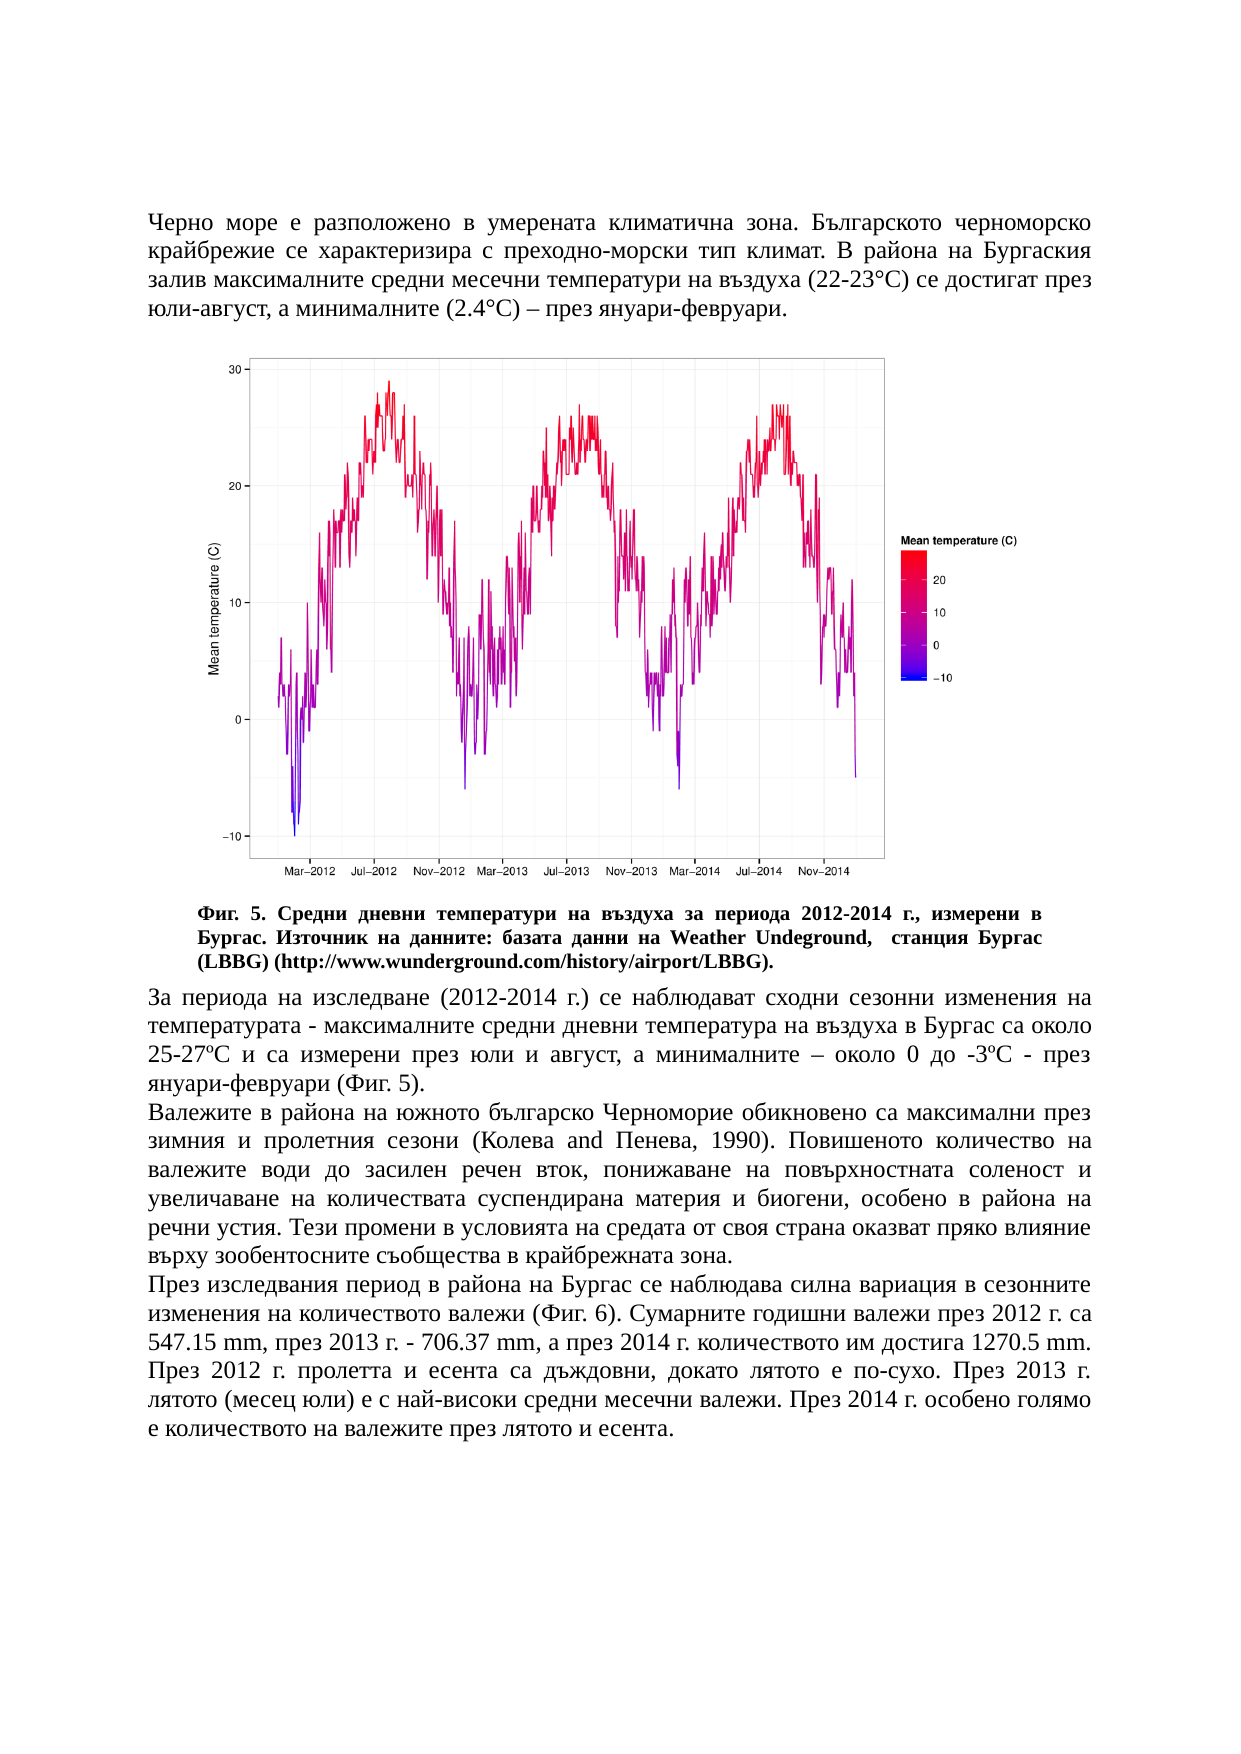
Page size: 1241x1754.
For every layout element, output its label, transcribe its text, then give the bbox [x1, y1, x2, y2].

picture [197, 342, 1044, 901]
text Черно море е разположено в умерената климатична зона. Българското черноморско крайбрежие се характеризира с преходно-морски тип климат. В района на Бургаския залив максималните средни месечни температури на въздуха (22-23°С) се достигат през юли-август, а минималните (2.4°С) – през януари-февруари. [148, 207, 1093, 322]
text През изследвания период в района на Бургас се наблюдава силна вариация в сезонните изменения на количеството валежи (Фиг. 6). Сумарните годишни валежи през 2012 г. са 547.15 mm, през 2013 г. - 706.37 mm, а през 2014 г. количеството им достига 1270.5 mm. През 2012 г. пролетта и есента са дъждовни, докато лятото е по-сухо. През 2013 г. лятото (месец юли) е с най-високи средни месечни валежи. През 2014 г. особено голямо е количеството на валежите през лятото и есента. [148, 1269, 1093, 1442]
text Валежите в района на южното българско Черноморие обикновено са максимални през зимния и пролетния сезони (Колева and Пенева, 1990). Повишеното количество на валежите води до засилен речен вток, понижаване на повърхностната соленост и увеличаване на количествата суспендирана материя и биогени, особено в района на речни устия. Тези промени в условията на средата от своя страна оказват пряко влияние върху зообентосните съобщества в крайбрежната зона. [148, 1097, 1093, 1269]
text За периода на изследване (2012-2014 г.) се наблюдават сходни сезонни изменения на температурата - максималните средни дневни температура на въздуха в Бургас са около 25-27ºС и са измерени през юли и август, а минималните – около 0 до -3ºС - през януари-февруари (Фиг. 5). [148, 982, 1093, 1097]
text Фиг. 5. Средни дневни температури на въздуха за периода 2012-2014 г., измерени в Бургас. Източник на данните: базата данни на Weather Undeground, станция Бургас (LBBG) (http://www.wunderground.com/history/airport/LBBG). [197, 901, 1043, 973]
